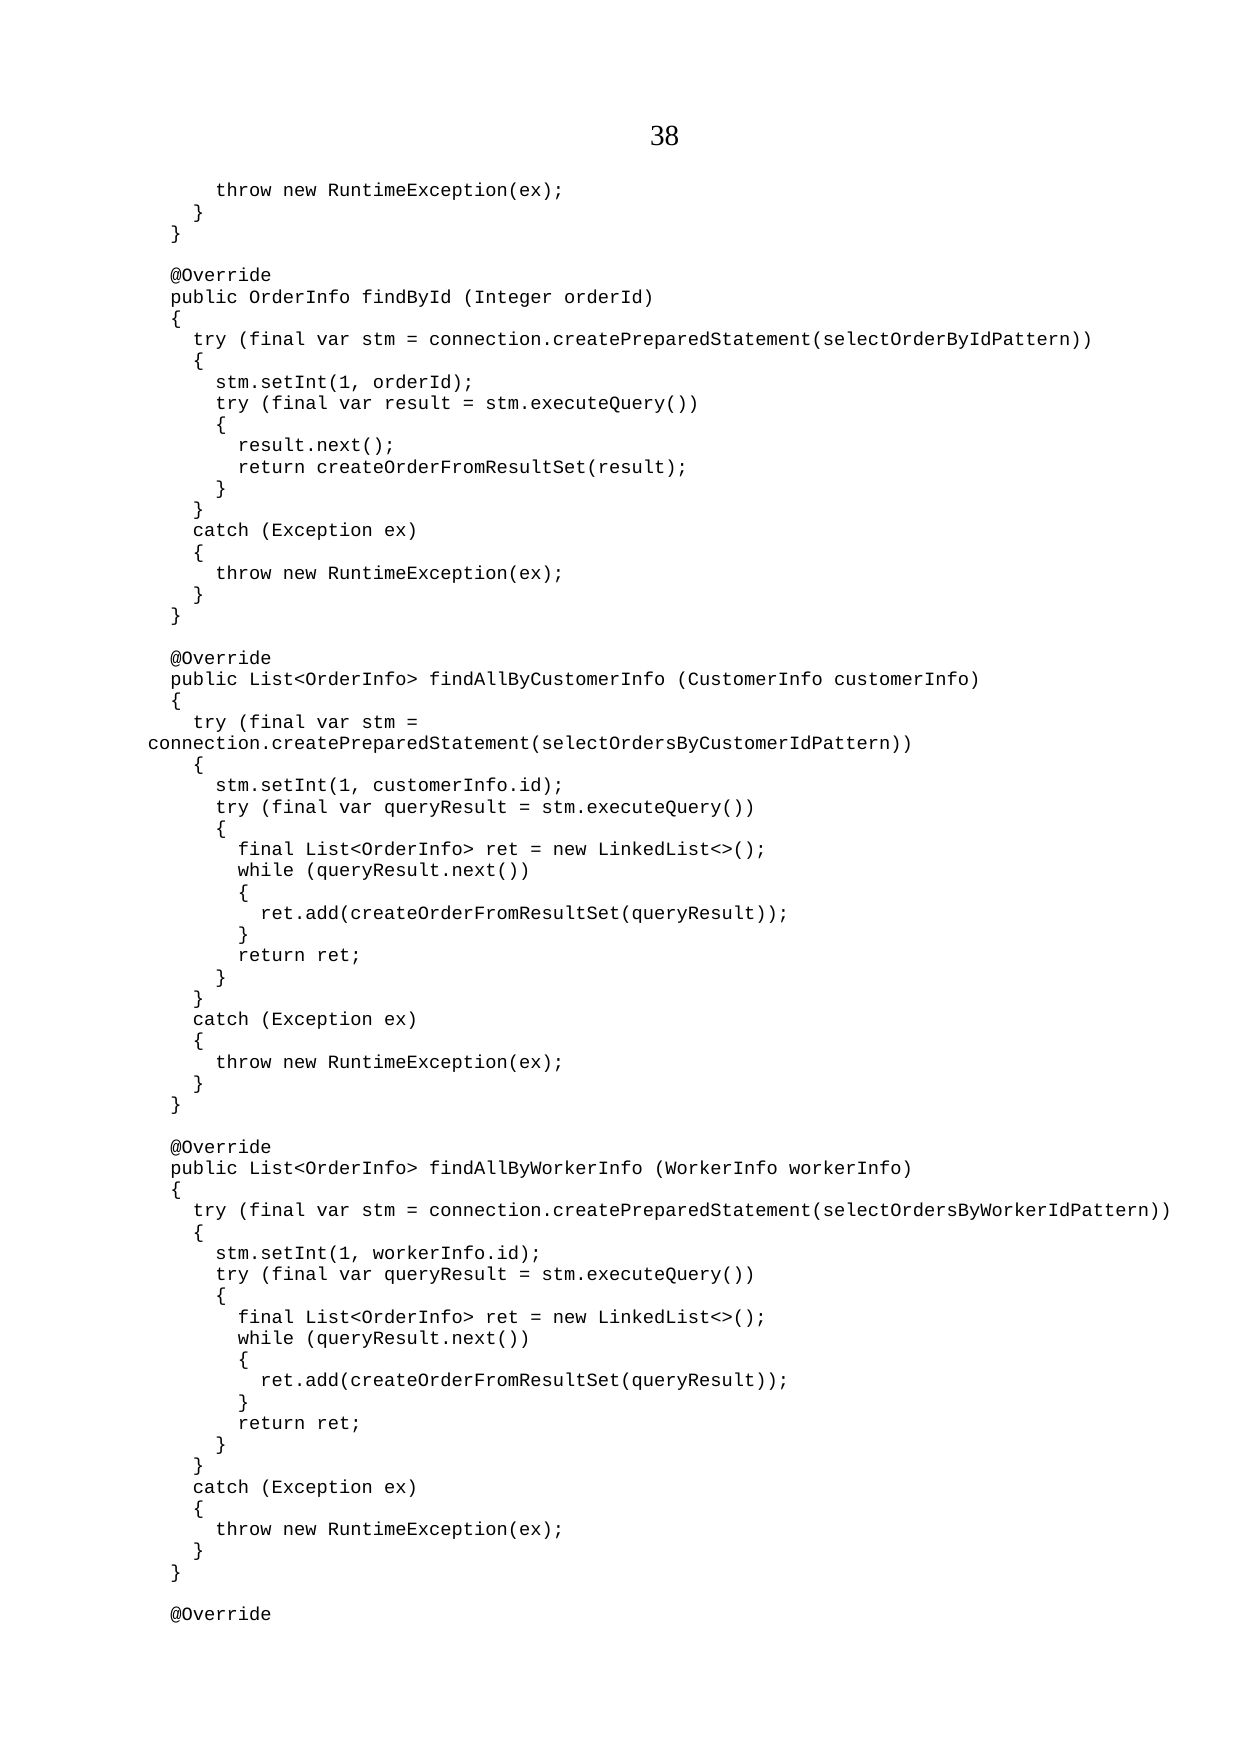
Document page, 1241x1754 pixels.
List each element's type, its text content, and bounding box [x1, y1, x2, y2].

text { [148, 1499, 1181, 1520]
text throw new RuntimeException(ex); [148, 564, 1181, 585]
text { [148, 691, 1181, 712]
text } [148, 202, 1181, 224]
text throw new RuntimeException(ex); [148, 1520, 1181, 1541]
text ret.add(createOrderFromResultSet(queryResult)); [148, 904, 1181, 925]
text while (queryResult.next()) [148, 861, 1181, 882]
text { [148, 882, 1181, 904]
text return ret; [148, 946, 1181, 967]
text catch (Exception ex) [148, 1477, 1181, 1499]
text { [148, 1286, 1181, 1307]
text try (final var queryResult = stm.executeQuery()) [148, 797, 1181, 819]
text } [148, 989, 1181, 1010]
text } [148, 1435, 1181, 1456]
text { [148, 415, 1181, 436]
text @Override [148, 1605, 1181, 1626]
text try (final var queryResult = stm.executeQuery()) [148, 1265, 1181, 1286]
text { [148, 1222, 1181, 1244]
text try (final var stm = connection.createPreparedStatement(selectOrdersByCustomerIdPattern)) [148, 712, 1181, 755]
text ret.add(createOrderFromResultSet(queryResult)); [148, 1371, 1181, 1392]
text { [148, 351, 1181, 372]
text } [148, 500, 1181, 521]
text stm.setInt(1, customerInfo.id); [148, 776, 1181, 797]
text } [148, 1074, 1181, 1095]
text { [148, 1350, 1181, 1371]
text try (final var stm = connection.createPreparedStatement(selectOrderByIdPattern)) [148, 330, 1181, 351]
text return createOrderFromResultSet(result); [148, 457, 1181, 479]
text } [148, 1541, 1181, 1562]
text final List<OrderInfo> ret = new LinkedList<>(); [148, 1307, 1181, 1329]
text return ret; [148, 1414, 1181, 1435]
text @Override [148, 266, 1181, 287]
text result.next(); [148, 436, 1181, 457]
text } [148, 224, 1181, 245]
text while (queryResult.next()) [148, 1329, 1181, 1350]
text } [148, 967, 1181, 989]
text @Override [148, 1137, 1181, 1159]
text { [148, 542, 1181, 564]
text { [148, 1031, 1181, 1052]
text { [148, 309, 1181, 330]
text } [148, 1095, 1181, 1116]
text } [148, 1562, 1181, 1584]
text stm.setInt(1, orderId); [148, 372, 1181, 394]
text try (final var stm = connection.createPreparedStatement(selectOrdersByWorkerIdPattern)) [148, 1201, 1181, 1222]
text @Override [148, 649, 1181, 670]
text stm.setInt(1, workerInfo.id); [148, 1244, 1181, 1265]
text try (final var result = stm.executeQuery()) [148, 394, 1181, 415]
text } [148, 1456, 1181, 1477]
text { [148, 755, 1181, 776]
text catch (Exception ex) [148, 1010, 1181, 1031]
text } [148, 606, 1181, 627]
text public OrderInfo findById (Integer orderId) [148, 287, 1181, 309]
text { [148, 819, 1181, 840]
text throw new RuntimeException(ex); [148, 1052, 1181, 1074]
text } [148, 479, 1181, 500]
text } [148, 585, 1181, 606]
text public List<OrderInfo> findAllByWorkerInfo (WorkerInfo workerInfo) [148, 1159, 1181, 1180]
text catch (Exception ex) [148, 521, 1181, 542]
text } [148, 925, 1181, 946]
text throw new RuntimeException(ex); [148, 181, 1181, 202]
text public List<OrderInfo> findAllByCustomerInfo (CustomerInfo customerInfo) [148, 670, 1181, 691]
text } [148, 1392, 1181, 1414]
text { [148, 1180, 1181, 1201]
text final List<OrderInfo> ret = new LinkedList<>(); [148, 840, 1181, 861]
